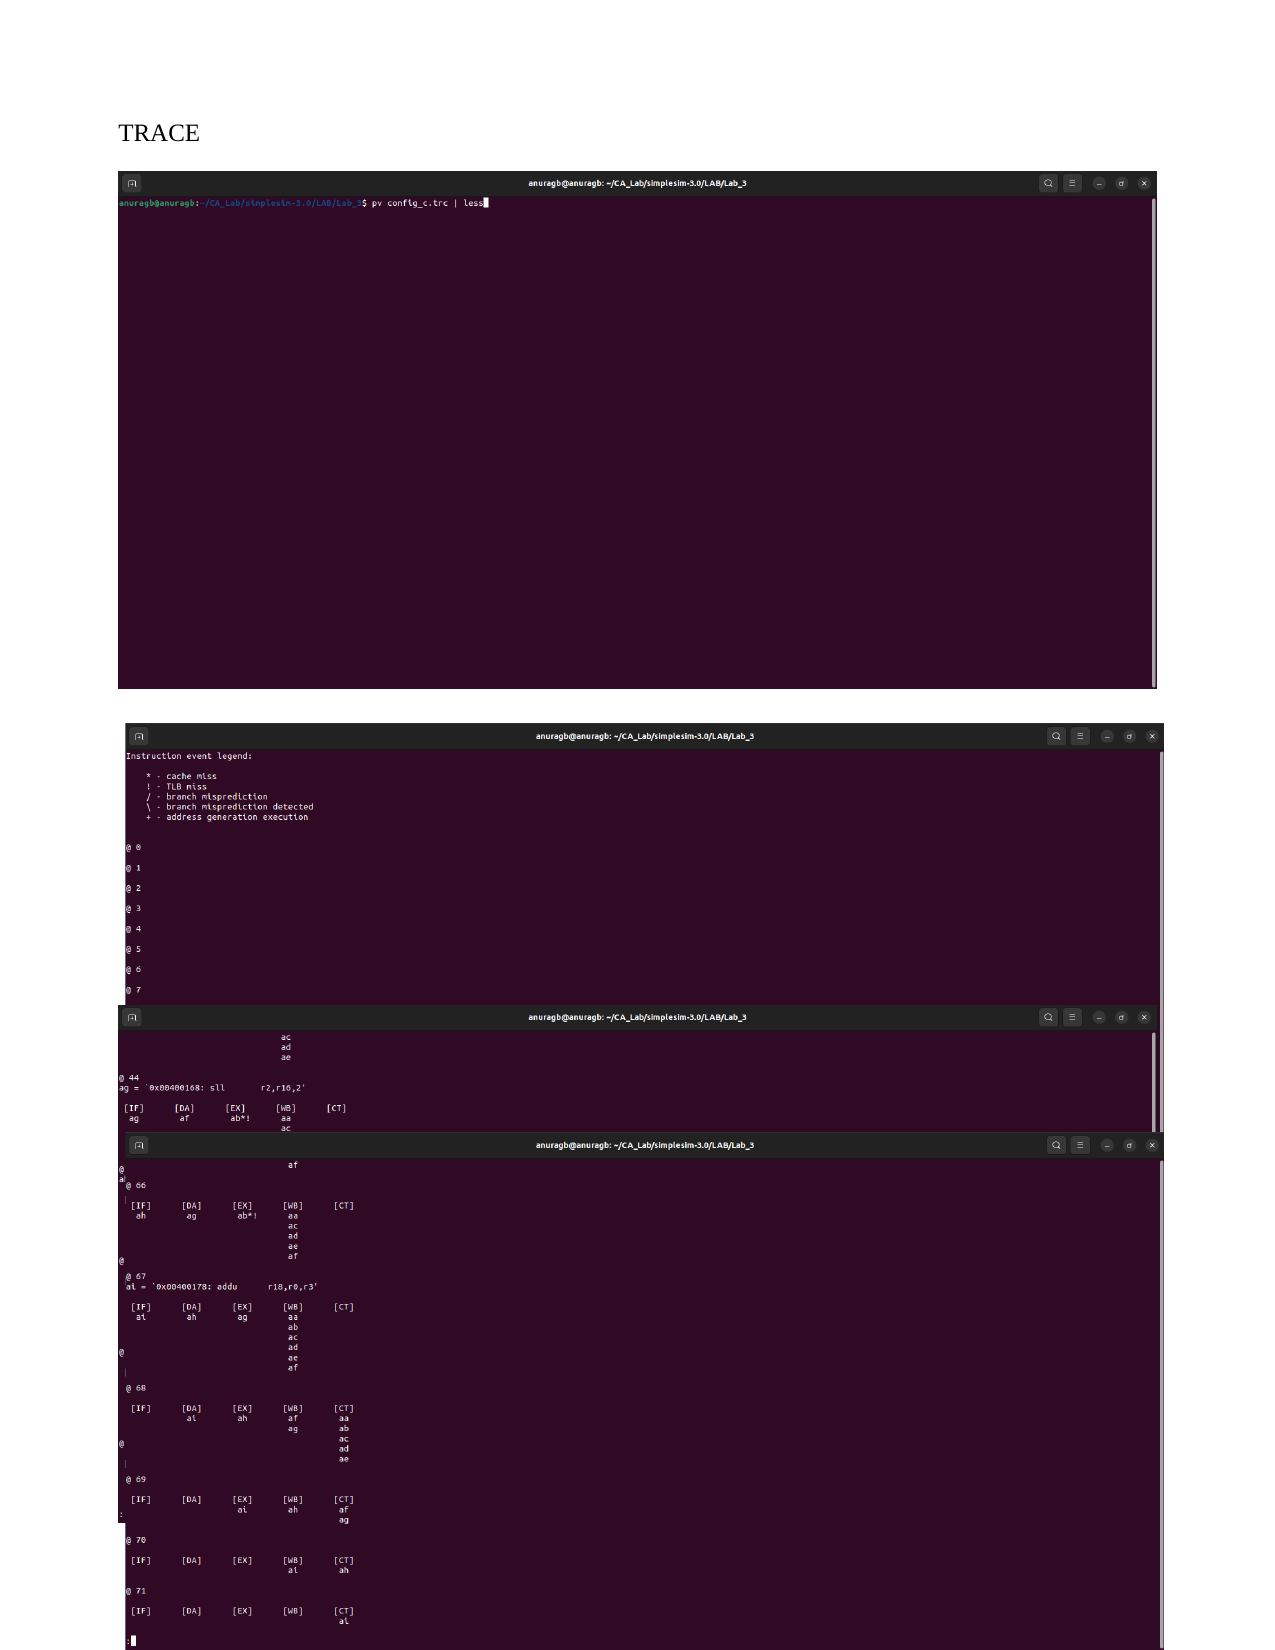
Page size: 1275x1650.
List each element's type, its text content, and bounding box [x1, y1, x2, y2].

text [118, 689, 1157, 1005]
text TRACE [118, 118, 1157, 171]
